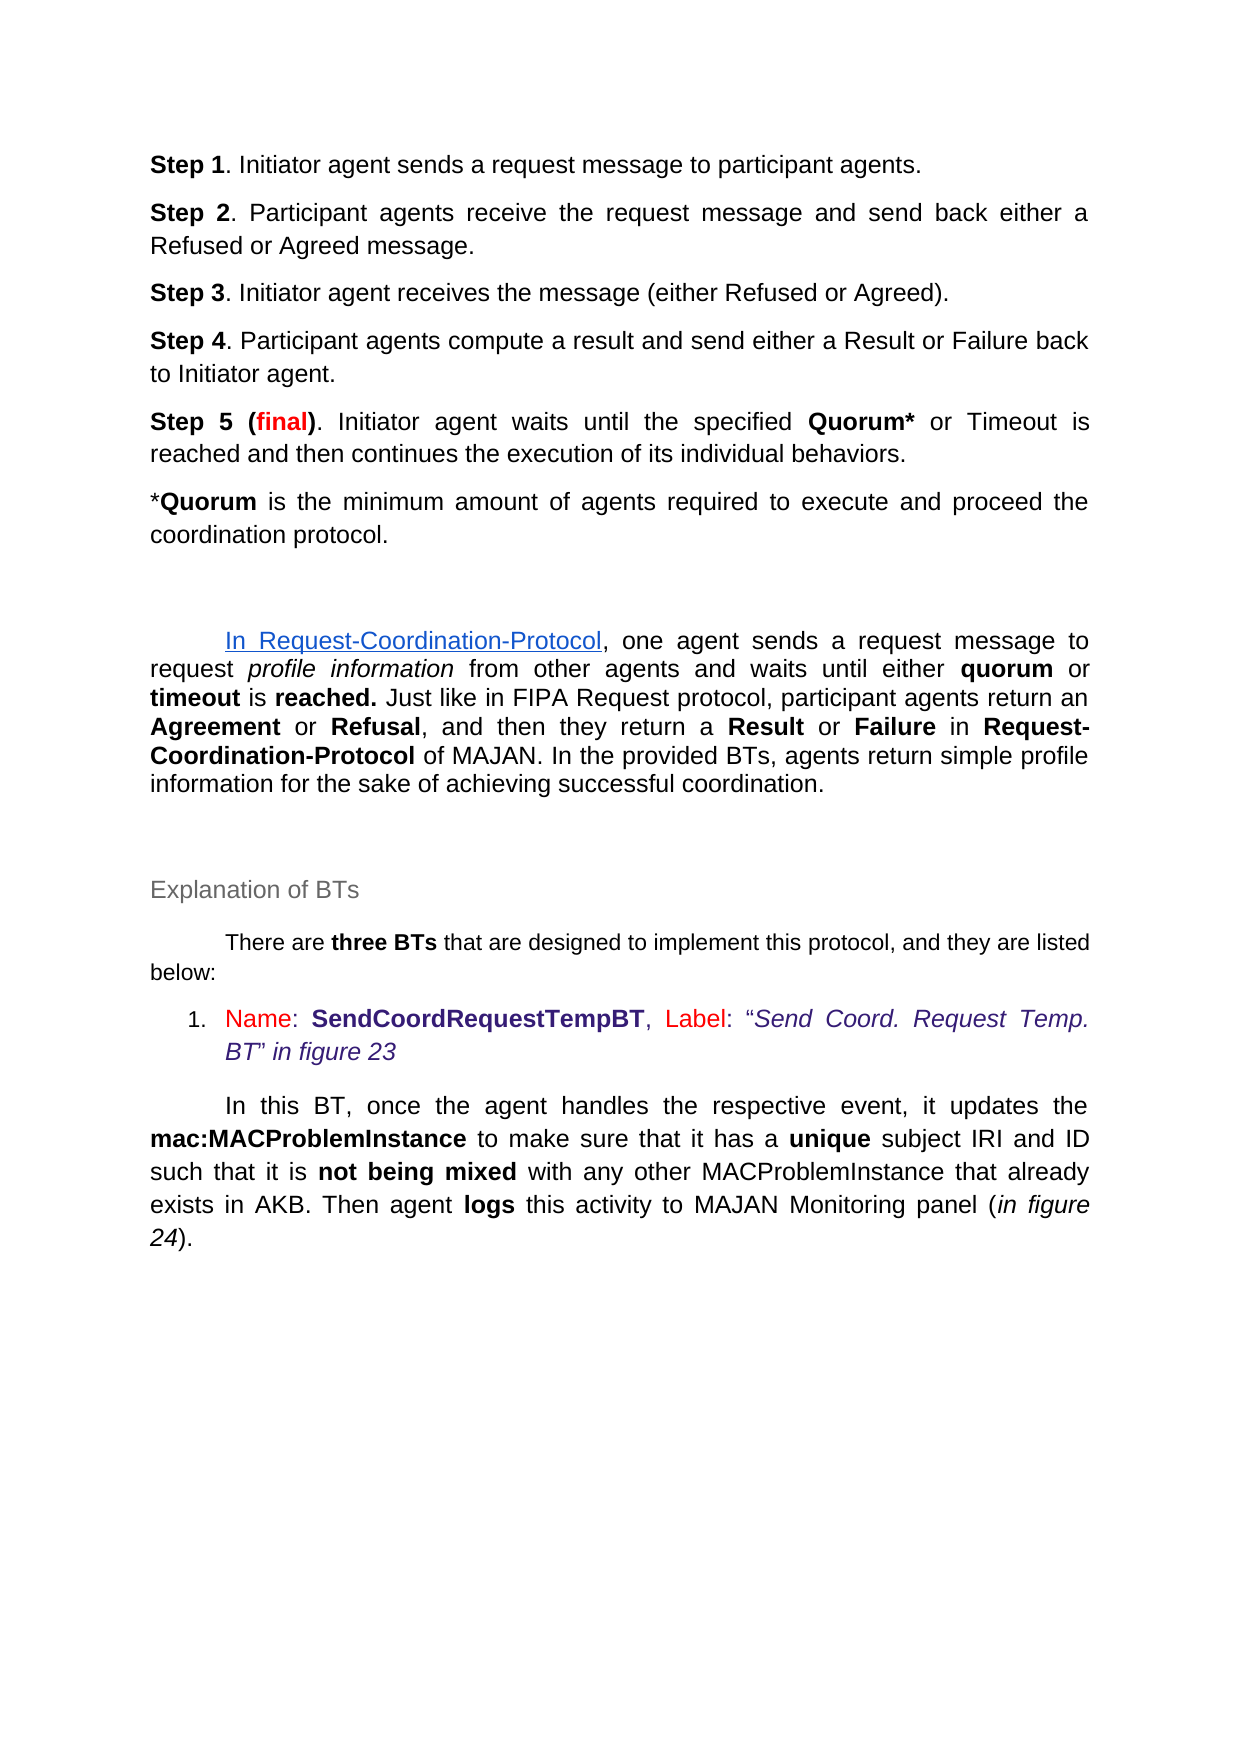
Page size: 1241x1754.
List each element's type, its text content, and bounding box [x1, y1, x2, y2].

subtitle Explanation of BTs [150, 875, 1090, 904]
list Name: SendCoordRequestTempBT, Label: “Send Coord. Request Temp. BT” in figure 23 [187, 1004, 1090, 1066]
text Step 4. Participant agents compute a result and send either a Result or Failure back to Initiator agent. [150, 326, 1090, 388]
text Step 3. Initiator agent receives the message (either Refused or Agreed). [150, 278, 1090, 307]
text *Quorum is the minimum amount of agents required to execute and proceed the coordination protocol. [150, 487, 1090, 549]
text Step 1. Initiator agent sends a request message to participant agents. [150, 150, 1090, 179]
text There are three BTs that are designed to implement this protocol, and they are listed below: [150, 929, 1090, 985]
text In this BT, once the agent handles the respective event, it updates the mac:MACProblemInstance to make sure that it has a unique subject IRI and ID such that it is not being mixed with any other MACProblemInstance that already exists in AKB. Then agent logs this activity to MAJAN Monitoring panel (in figure 24). [150, 1091, 1090, 1251]
text Step 2. Participant agents receive the request message and send back either a Refused or Agreed message. [150, 198, 1090, 259]
text In Request-Coordination-Protocol, one agent sends a request message to request profile information from other agents and waits until either quorum or timeout is reached. Just like in FIPA Request protocol, participant agents return an Agreement or Refusal, and then they return a Result or Failure in Request-Coordination-Protocol of MAJAN. In the provided BTs, agents return simple profile information for the sake of achieving successful coordination. [150, 626, 1090, 798]
text Step 5 (final). Initiator agent waits until the specified Quorum* or Timeout is reached and then continues the execution of its individual behaviors. [150, 406, 1090, 468]
